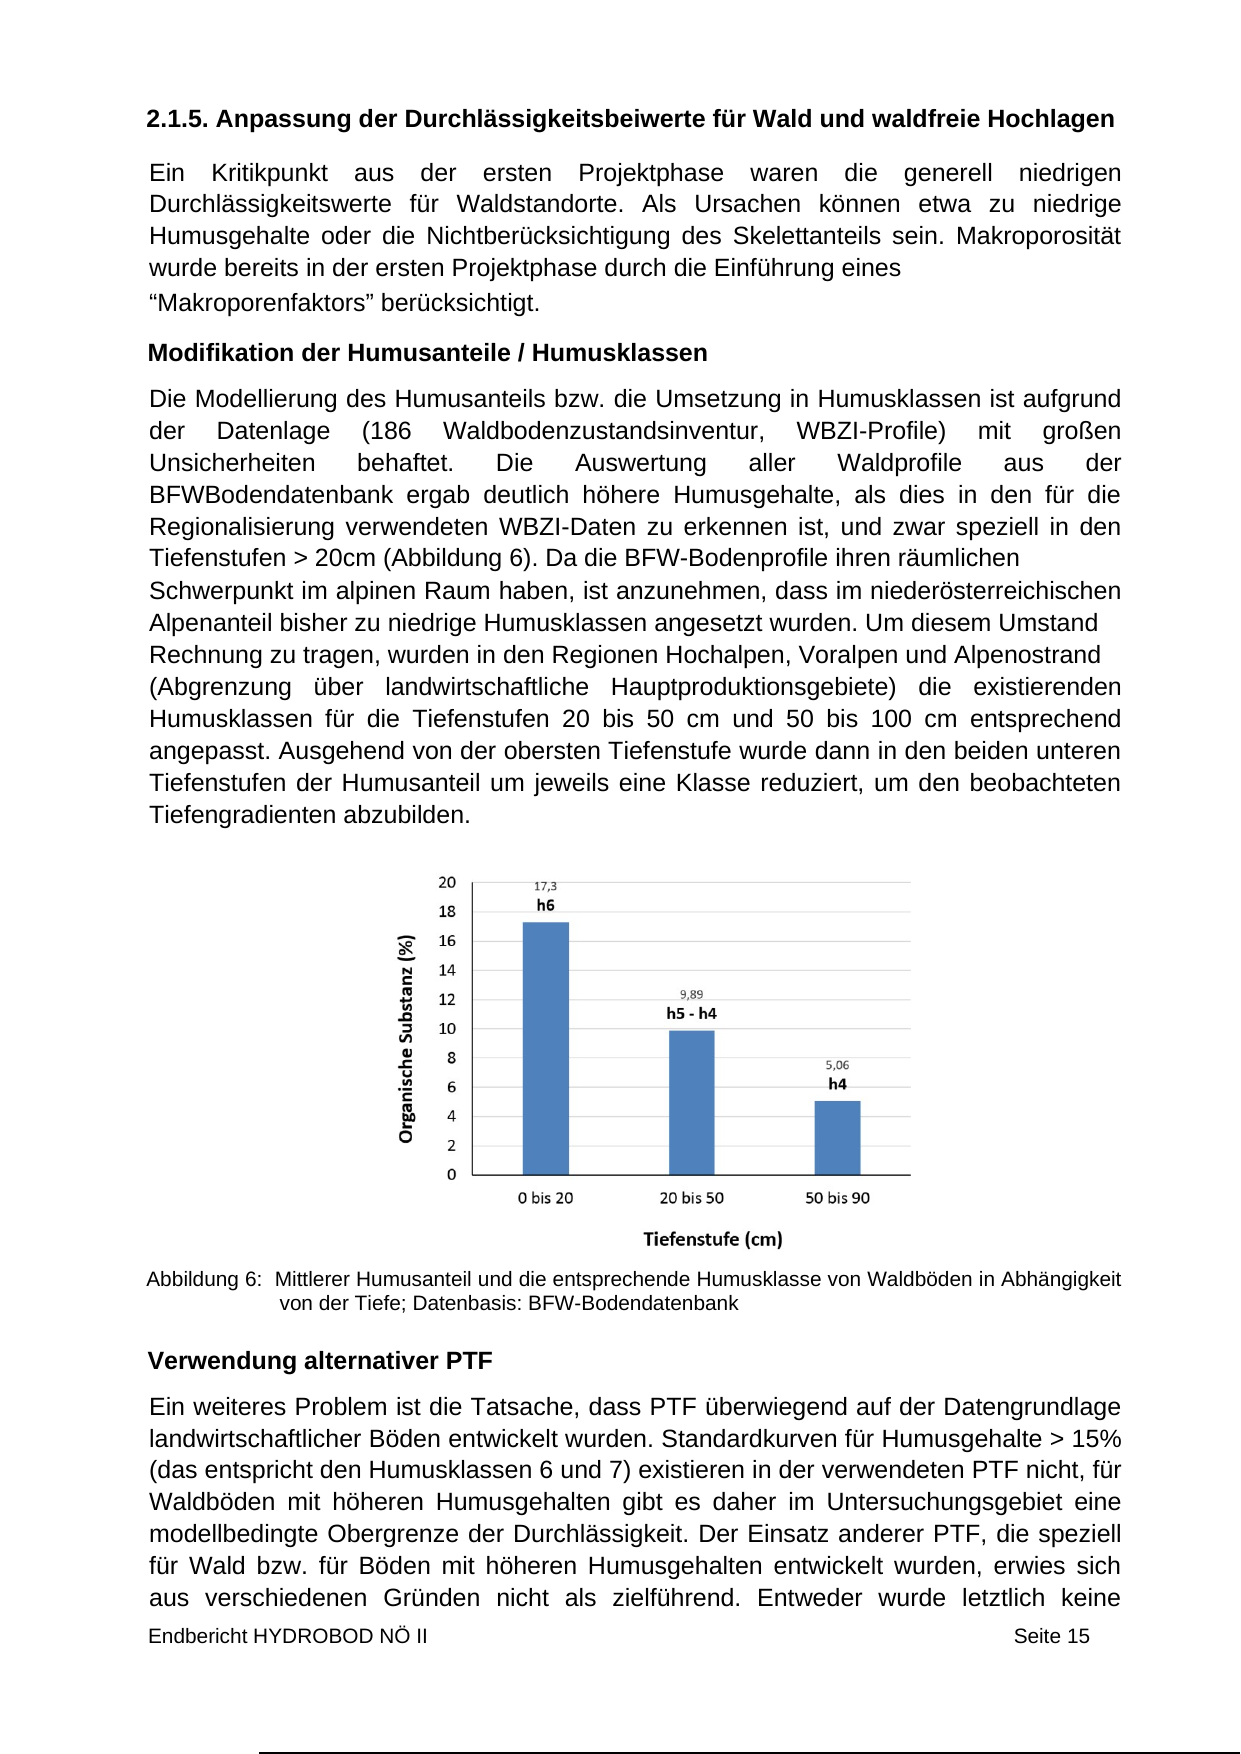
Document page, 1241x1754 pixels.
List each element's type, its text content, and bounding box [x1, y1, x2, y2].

text Rechnung zu tragen, wurden in den Regionen Hochalpen, Voralpen und Alpenostrand [149, 640, 1123, 668]
subtitle 2.1.5. Anpassung der Durchlässigkeitsbeiwerte für Wald und waldfreie Hochlagen [146, 104, 1137, 132]
text Ein Kritikpunkt aus der ersten Projektphase waren die generell niedrigen Durchlässigkeitswerte für Waldstandorte. Als Ursachen können etwa zu niedrige Humusgehalte oder die Nichtberücksichtigung des Skelettanteils sein. Makroporosität wurde bereits in der ersten Projektphase durch die Einführung eines [149, 158, 1123, 282]
text Die Modellierung des Humusanteils bzw. die Umsetzung in Humusklassen ist aufgrund der Datenlage (186 Waldbodenzustandsinventur, WBZI-Profile) mit großen Unsicherheiten behaftet. Die Auswertung aller Waldprofile aus der BFWBodendatenbank ergab deutlich höhere Humusgehalte, als dies in den für die Regionalisierung verwendeten WBZI-Daten zu erkennen ist, und zwar speziell in den Tiefenstufen > 20cm (Abbildung 6). Da die BFW-Bodenprofile ihren räumlichen [149, 384, 1123, 572]
subtitle Verwendung alternativer PTF [147, 1346, 1137, 1375]
text Schwerpunkt im alpinen Raum haben, ist anzunehmen, dass im niederösterreichischen Alpenanteil bisher zu niedrige Humusklassen angesetzt wurden. Um diesem Umstand [149, 576, 1123, 636]
text Abbildung 6: Mittlerer Humusanteil und die entsprechende Humusklasse von Waldböden in Abhängigkeit von der Tiefe; Datenbasis: BFW-Bodendatenbank [146, 1267, 1123, 1315]
text Ein weiteres Problem ist die Tatsache, dass PTF überwiegend auf der Datengrundlage landwirtschaftlicher Böden entwickelt wurden. Standardkurven für Humusgehalte > 15% (das entspricht den Humusklassen 6 und 7) existieren in der verwendeten PTF nicht, für Waldböden mit höheren Humusgehalten gibt es daher im Untersuchungsgebiet eine modellbedingte Obergrenze der Durchlässigkeit. Der Einsatz anderer PTF, die speziell für Wald bzw. für Böden mit höheren Humusgehalten entwickelt wurden, erwies sich aus verschiedenen Gründen nicht als zielführend. Entweder wurde letztlich keine [149, 1392, 1123, 1612]
text (Abgrenzung über landwirtschaftliche Hauptproduktionsgebiete) die existierenden Humusklassen für die Tiefenstufen 20 bis 50 cm und 50 bis 100 cm entsprechend angepasst. Ausgehend von der obersten Tiefenstufe wurde dann in den beiden unteren Tiefenstufen der Humusanteil um jeweils eine Klasse reduziert, um den beobachteten Tiefengradienten abzubilden. [149, 672, 1123, 828]
text “Makroporenfaktors” berücksichtigt. [149, 288, 1123, 317]
subtitle Modifikation der Humusanteile / Humusklassen [147, 338, 1137, 367]
